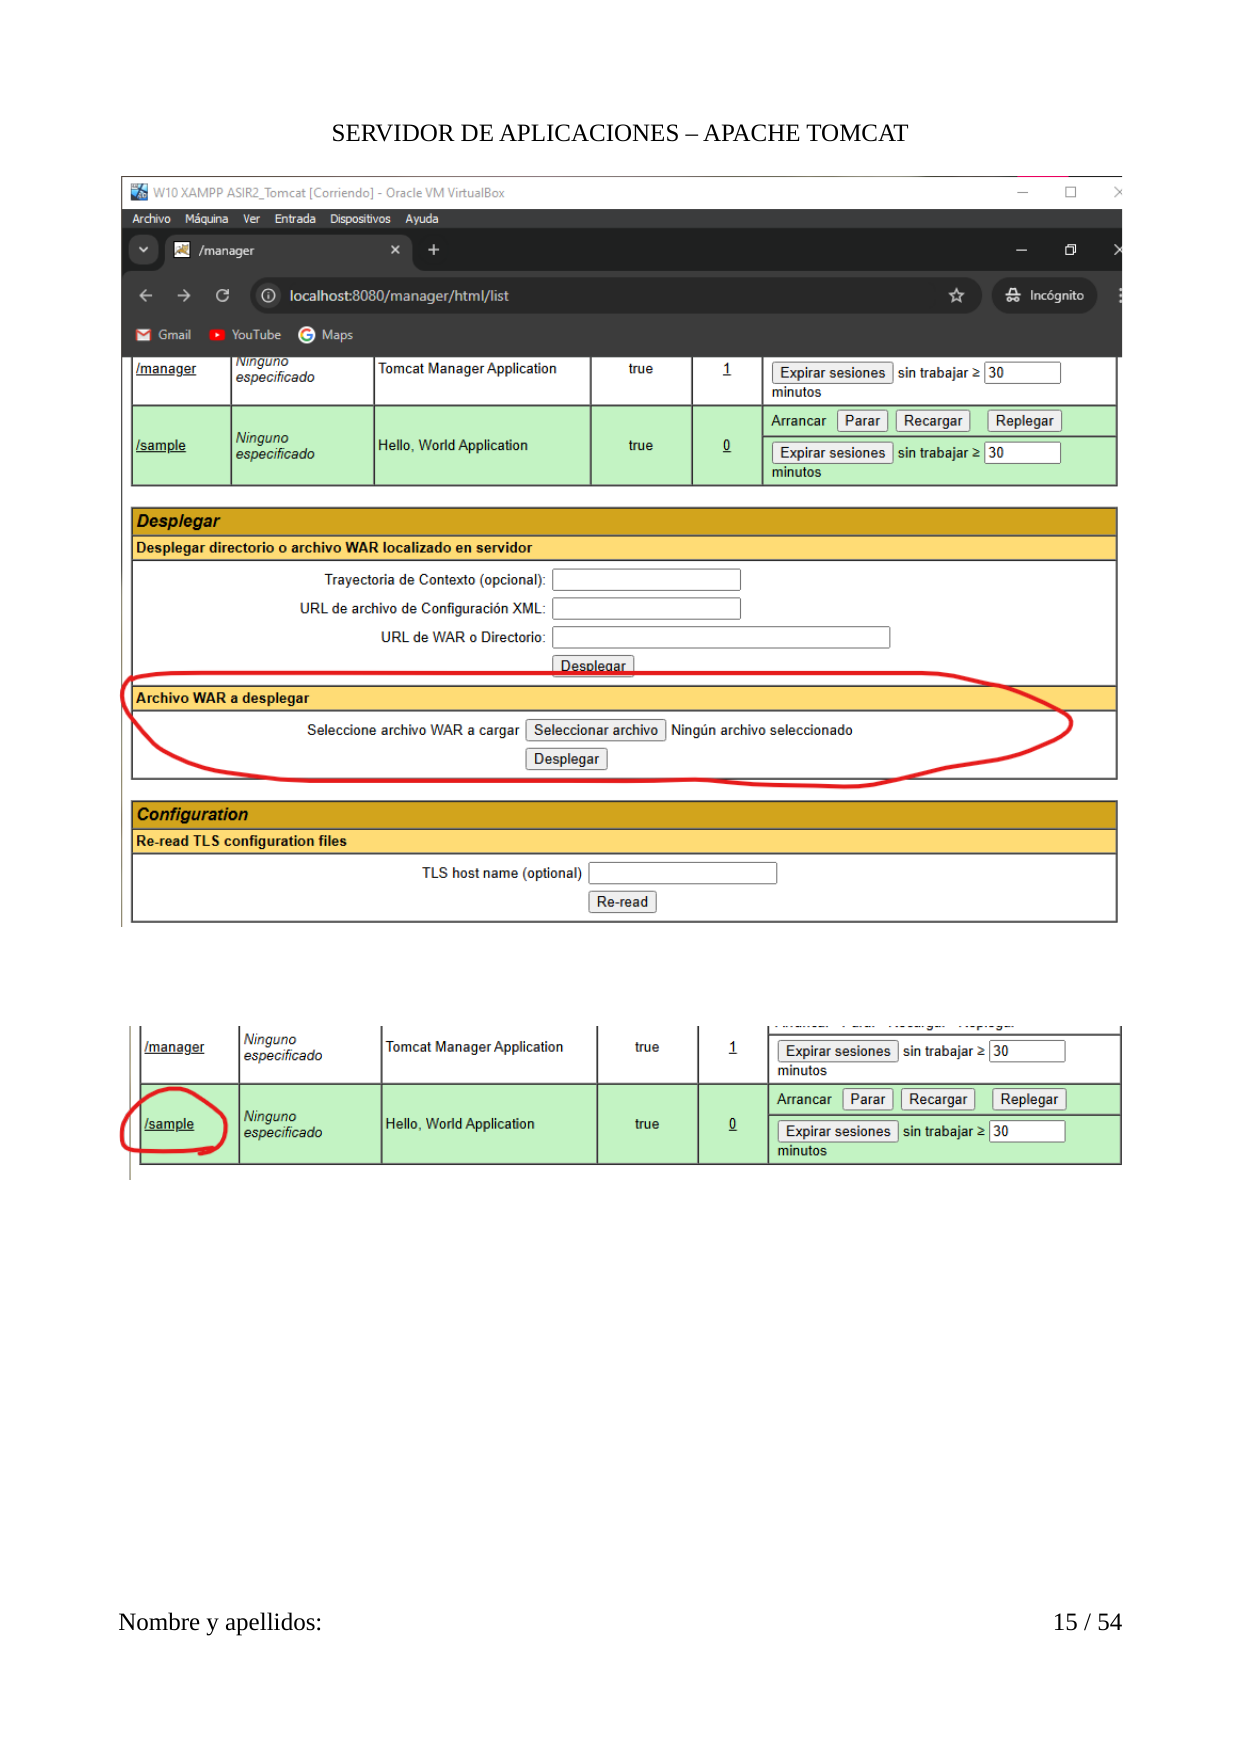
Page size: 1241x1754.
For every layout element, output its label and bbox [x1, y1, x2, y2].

picture [118, 176, 1123, 927]
picture [118, 1026, 1123, 1180]
